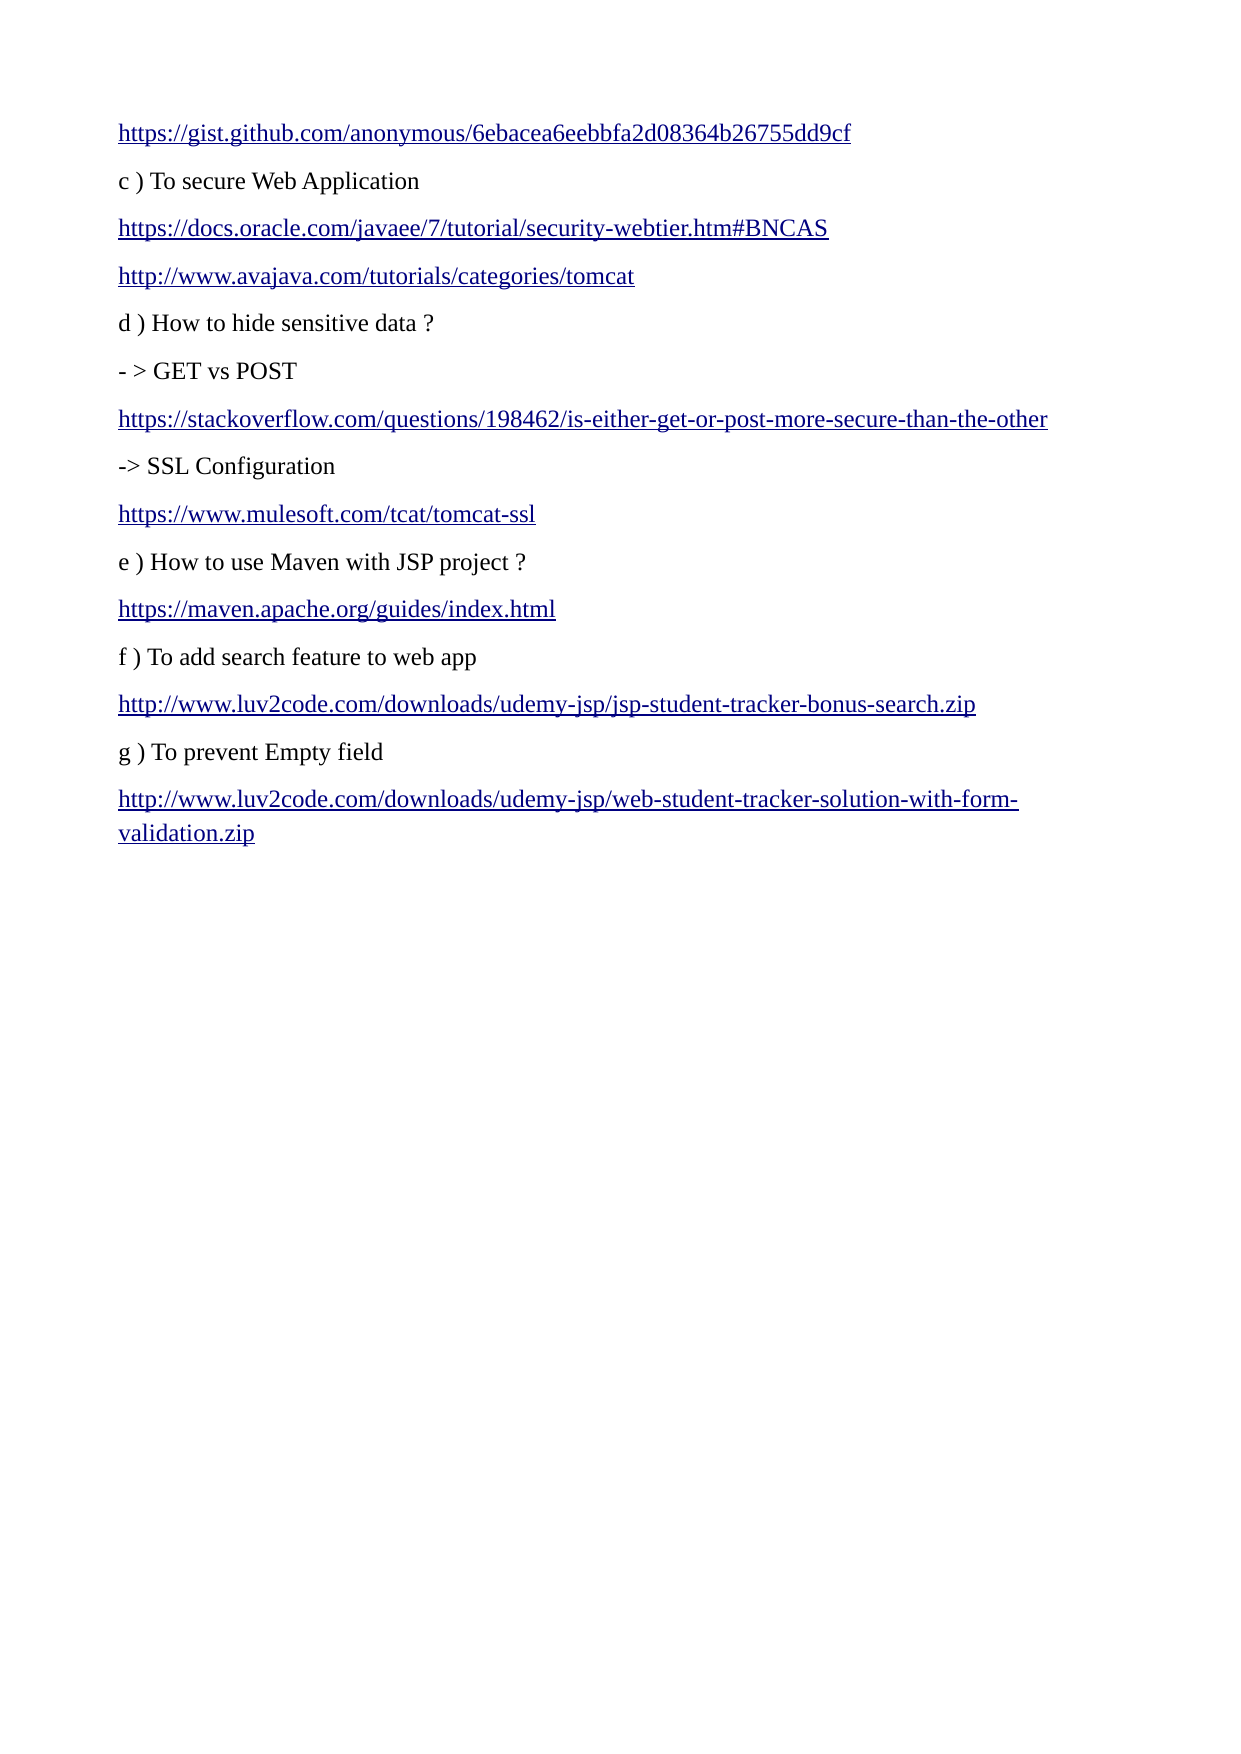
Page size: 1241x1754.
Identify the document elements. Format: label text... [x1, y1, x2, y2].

text http://www.luv2code.com/downloads/udemy-jsp/jsp-student-tracker-bonus-search.zip [118, 689, 1122, 718]
text http://www.luv2code.com/downloads/udemy-jsp/web-student-tracker-solution-with-form-validation.zip [118, 784, 1122, 846]
text g ) To prevent Empty field [118, 737, 1122, 766]
text https://stackoverflow.com/questions/198462/is-either-get-or-post-more-secure-than-the-other [118, 404, 1122, 432]
text - > GET vs POST [118, 356, 1122, 385]
text http://www.avajava.com/tutorials/categories/tomcat [118, 261, 1122, 290]
text https://docs.oracle.com/javaee/7/tutorial/security-webtier.htm#BNCAS [118, 213, 1122, 242]
text f ) To add search feature to web app [118, 642, 1122, 671]
text -> SSL Configuration [118, 451, 1122, 480]
text e ) How to use Maven with JSP project ? [118, 547, 1122, 575]
text d ) How to hide sensitive data ? [118, 308, 1122, 337]
text https://gist.github.com/anonymous/6ebacea6eebbfa2d08364b26755dd9cf [118, 118, 1122, 147]
text https://www.mulesoft.com/tcat/tomcat-ssl [118, 499, 1122, 528]
text https://maven.apache.org/guides/index.html [118, 594, 1122, 623]
text c ) To secure Web Application [118, 166, 1122, 194]
